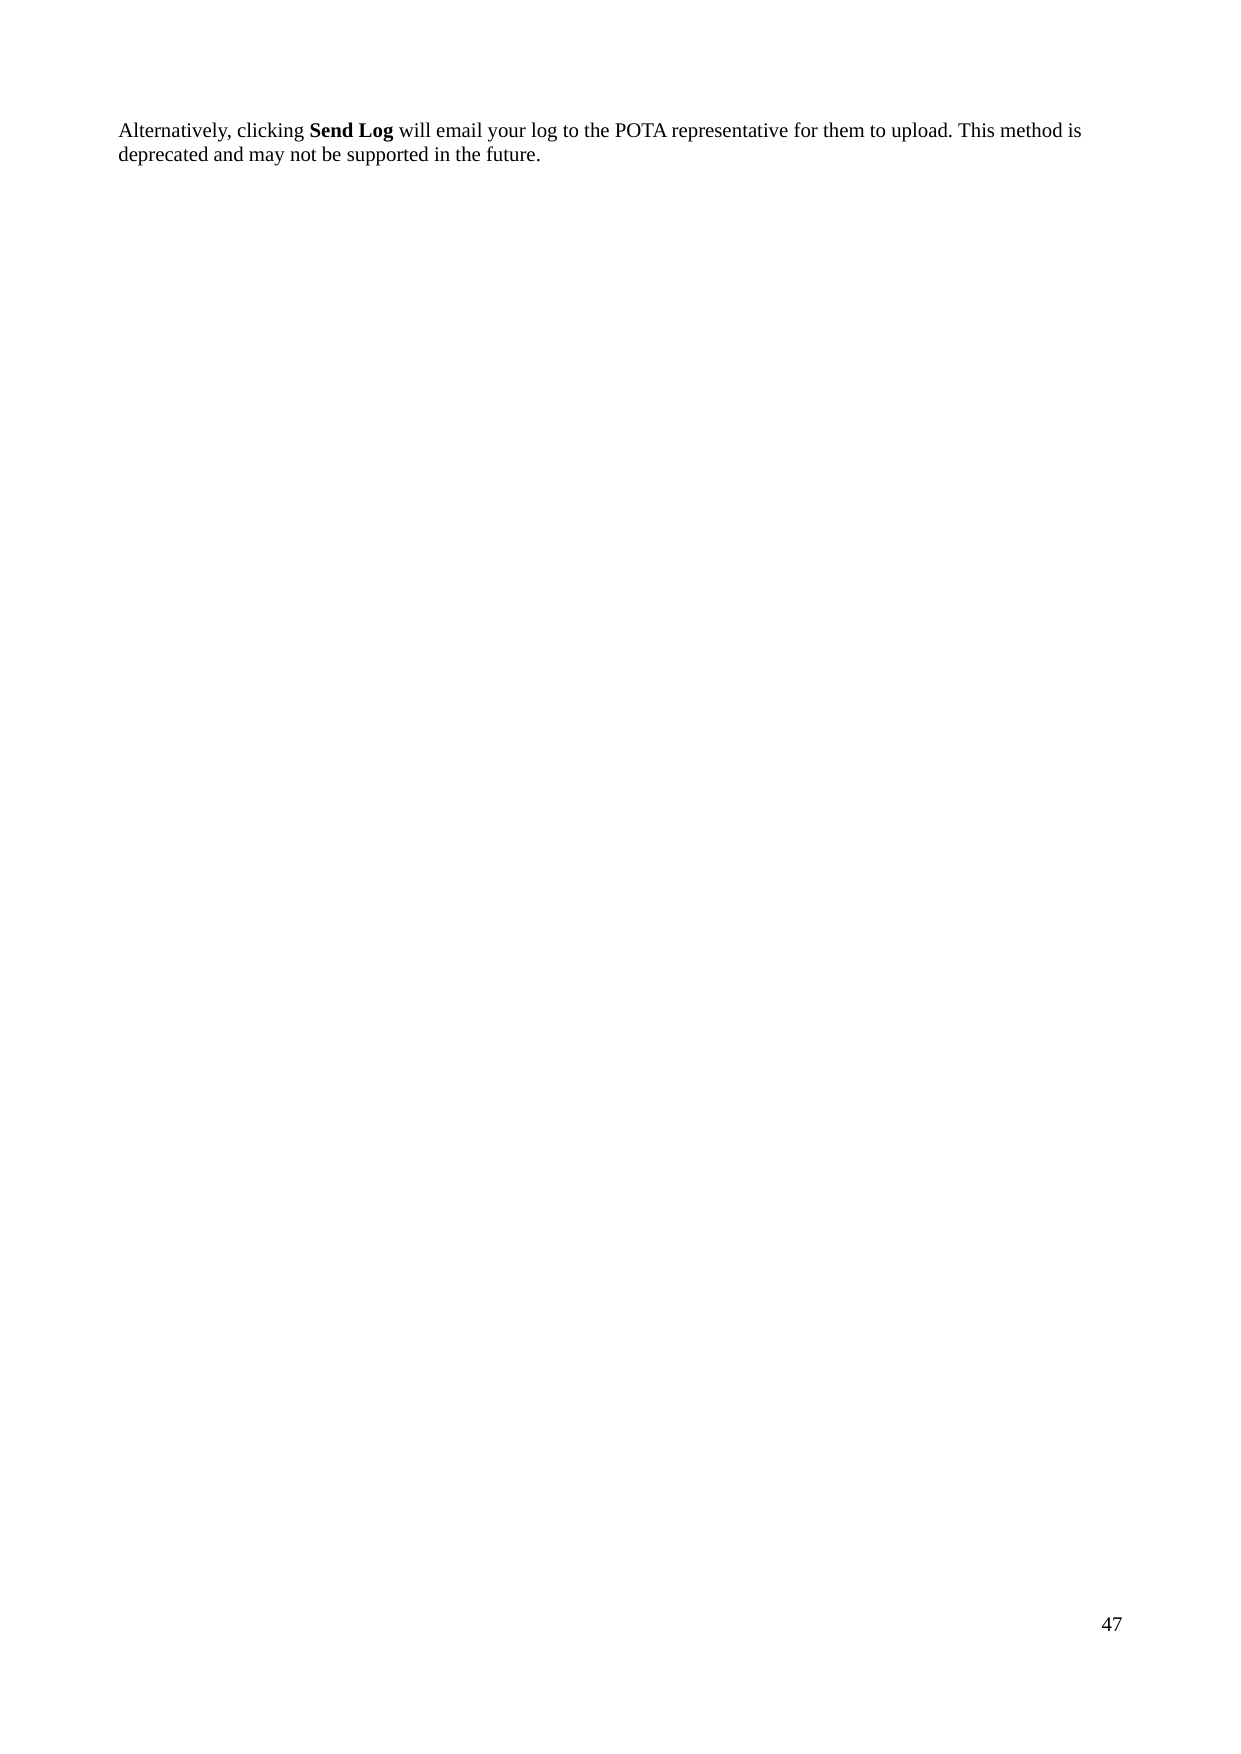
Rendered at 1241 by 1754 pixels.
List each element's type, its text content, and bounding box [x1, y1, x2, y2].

text Alternatively, clicking Send Log will email your log to the POTA representative for them to upload. This method is deprecated and may not be supported in the future. [118, 118, 1122, 166]
